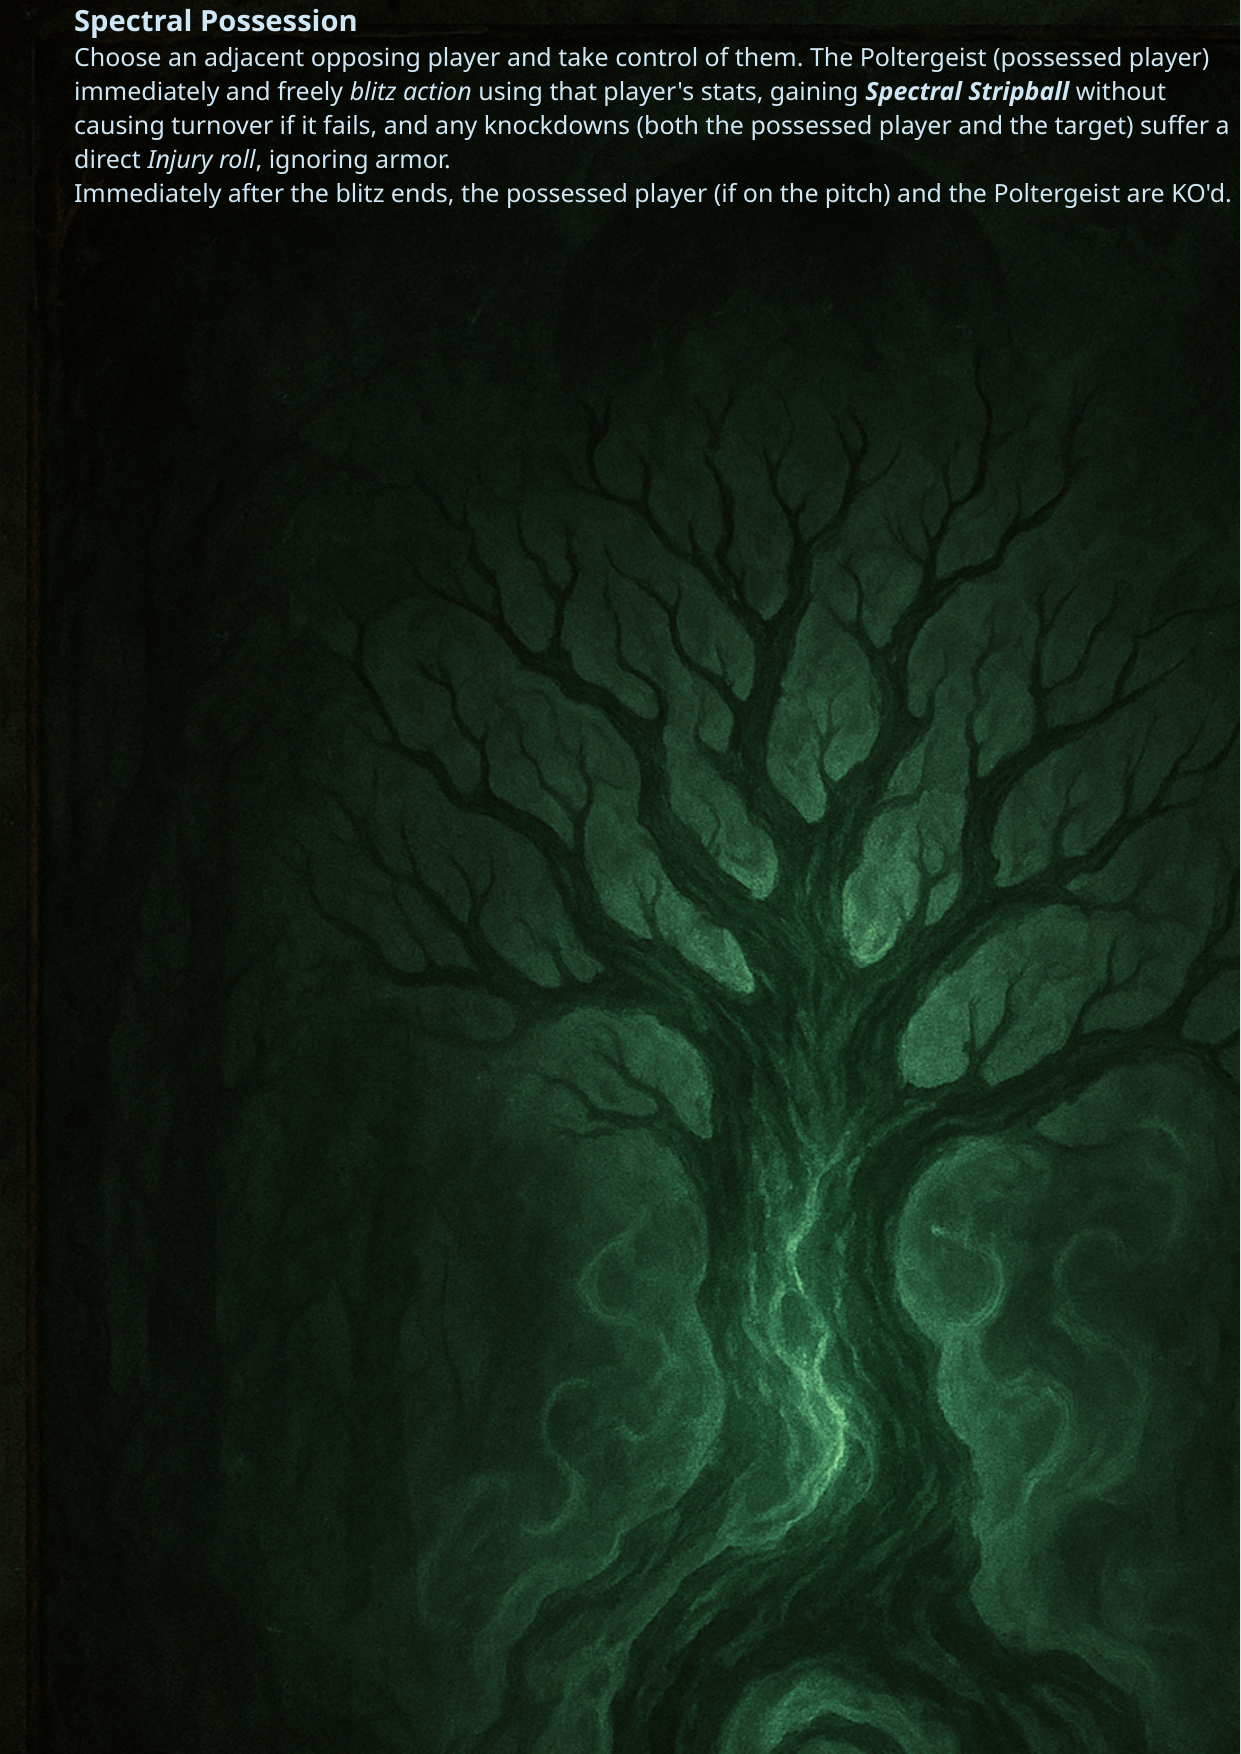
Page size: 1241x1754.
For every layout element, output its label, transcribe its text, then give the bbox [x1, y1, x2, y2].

text Spectral Possession Choose an adjacent opposing player and take control of them. The Poltergeist (possessed player) immediately and freely blitz action using that player's stats, gaining Spectral Stripball without causing turnover if it fails, and any knockdowns (both the possessed player and the target) suffer a direct Injury roll, ignoring armor. Immediately after the blitz ends, the possessed player (if on the pitch) and the Poltergeist are KO'd. [74, 0, 1240, 210]
picture [0, 0, 1241, 1754]
